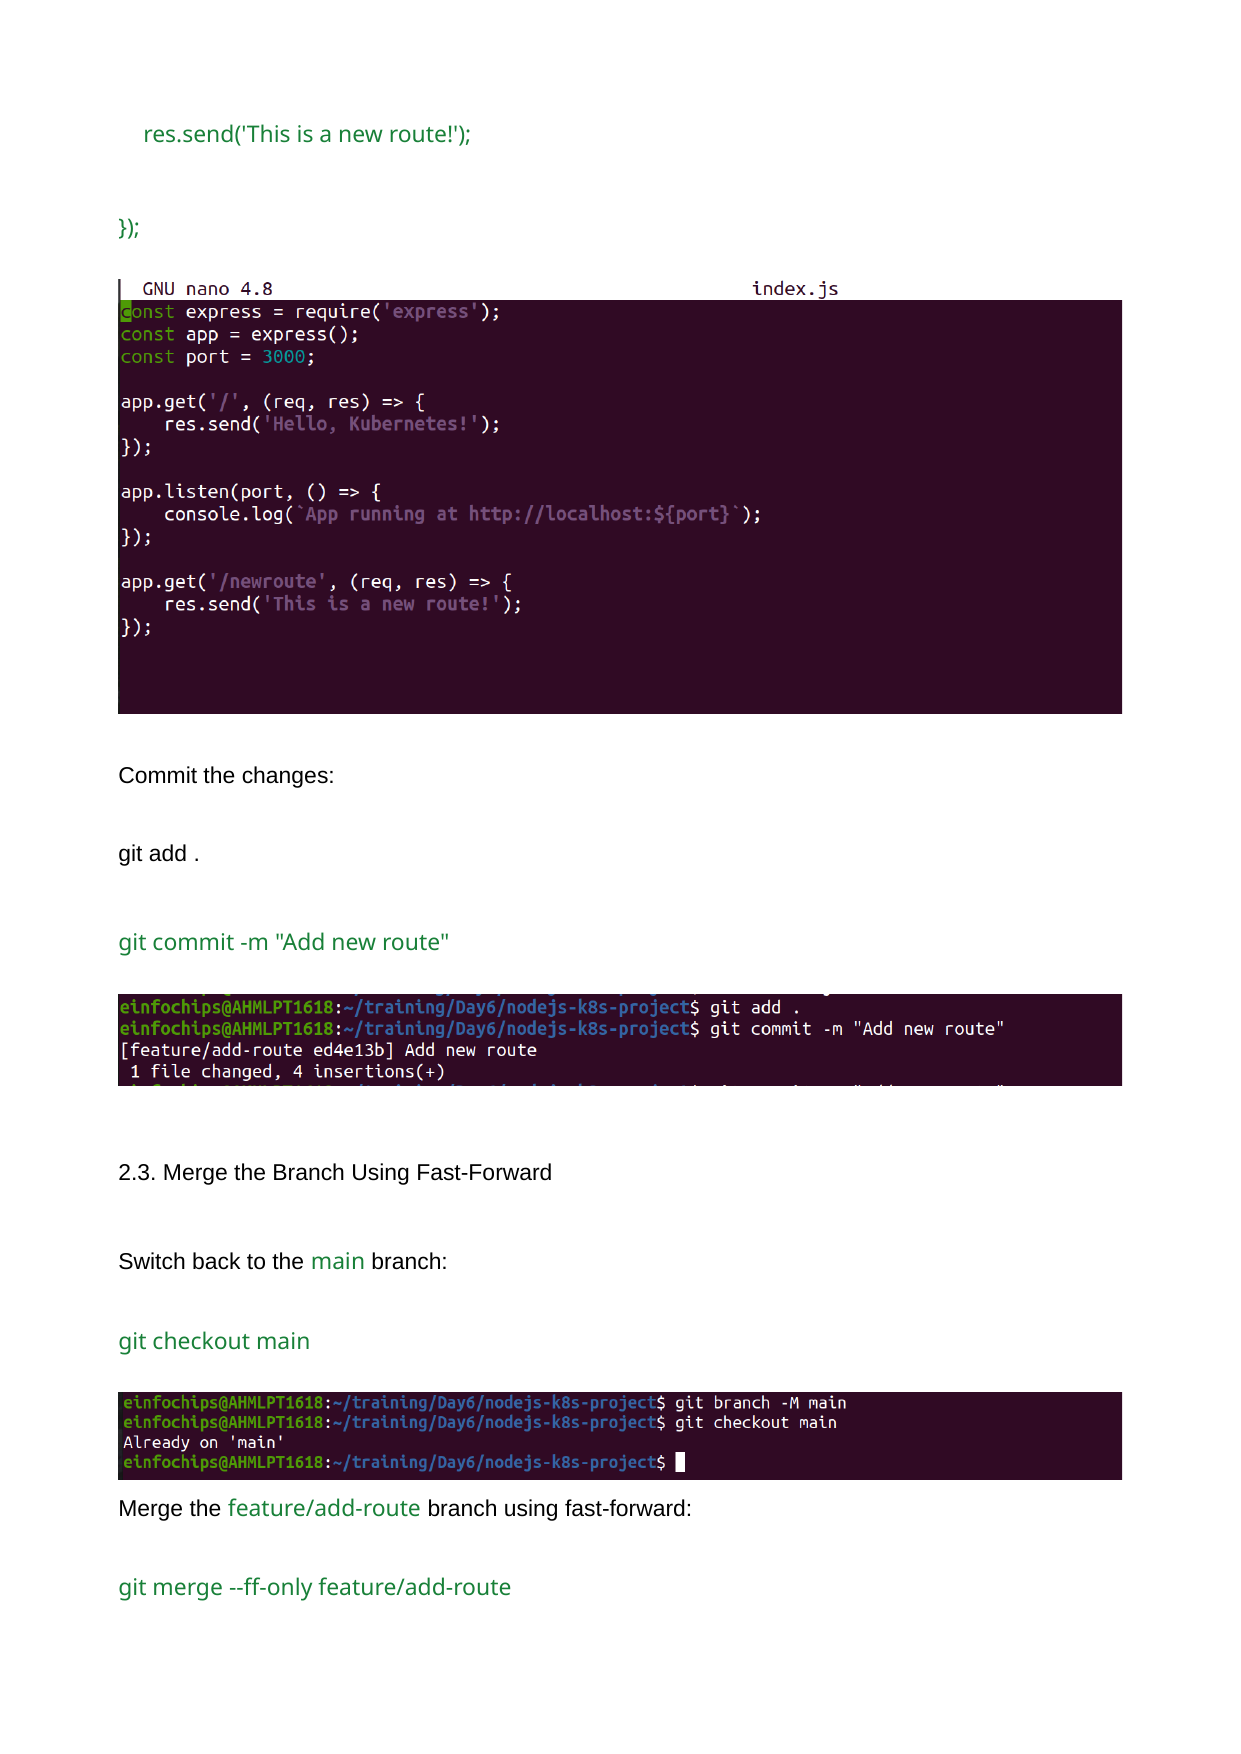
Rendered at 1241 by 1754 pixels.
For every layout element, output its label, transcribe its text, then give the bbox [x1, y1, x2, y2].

text Merge the feature/add-route branch using fast-forward: git merge --ff-only feature/add-route [118, 1480, 1122, 1602]
picture [118, 1392, 1123, 1480]
picture [118, 279, 1123, 714]
picture [118, 994, 1123, 1086]
text git add . [118, 840, 1122, 866]
text git commit -m "Add new route" [118, 926, 1122, 957]
text 2.3. Merge the Branch Using Fast-Forward [118, 1159, 1122, 1185]
text Switch back to the main branch: git checkout main [118, 1245, 1122, 1356]
text Commit the changes: [118, 762, 1122, 815]
text }); [118, 211, 1122, 242]
text res.send('This is a new route!'); [118, 118, 1122, 149]
